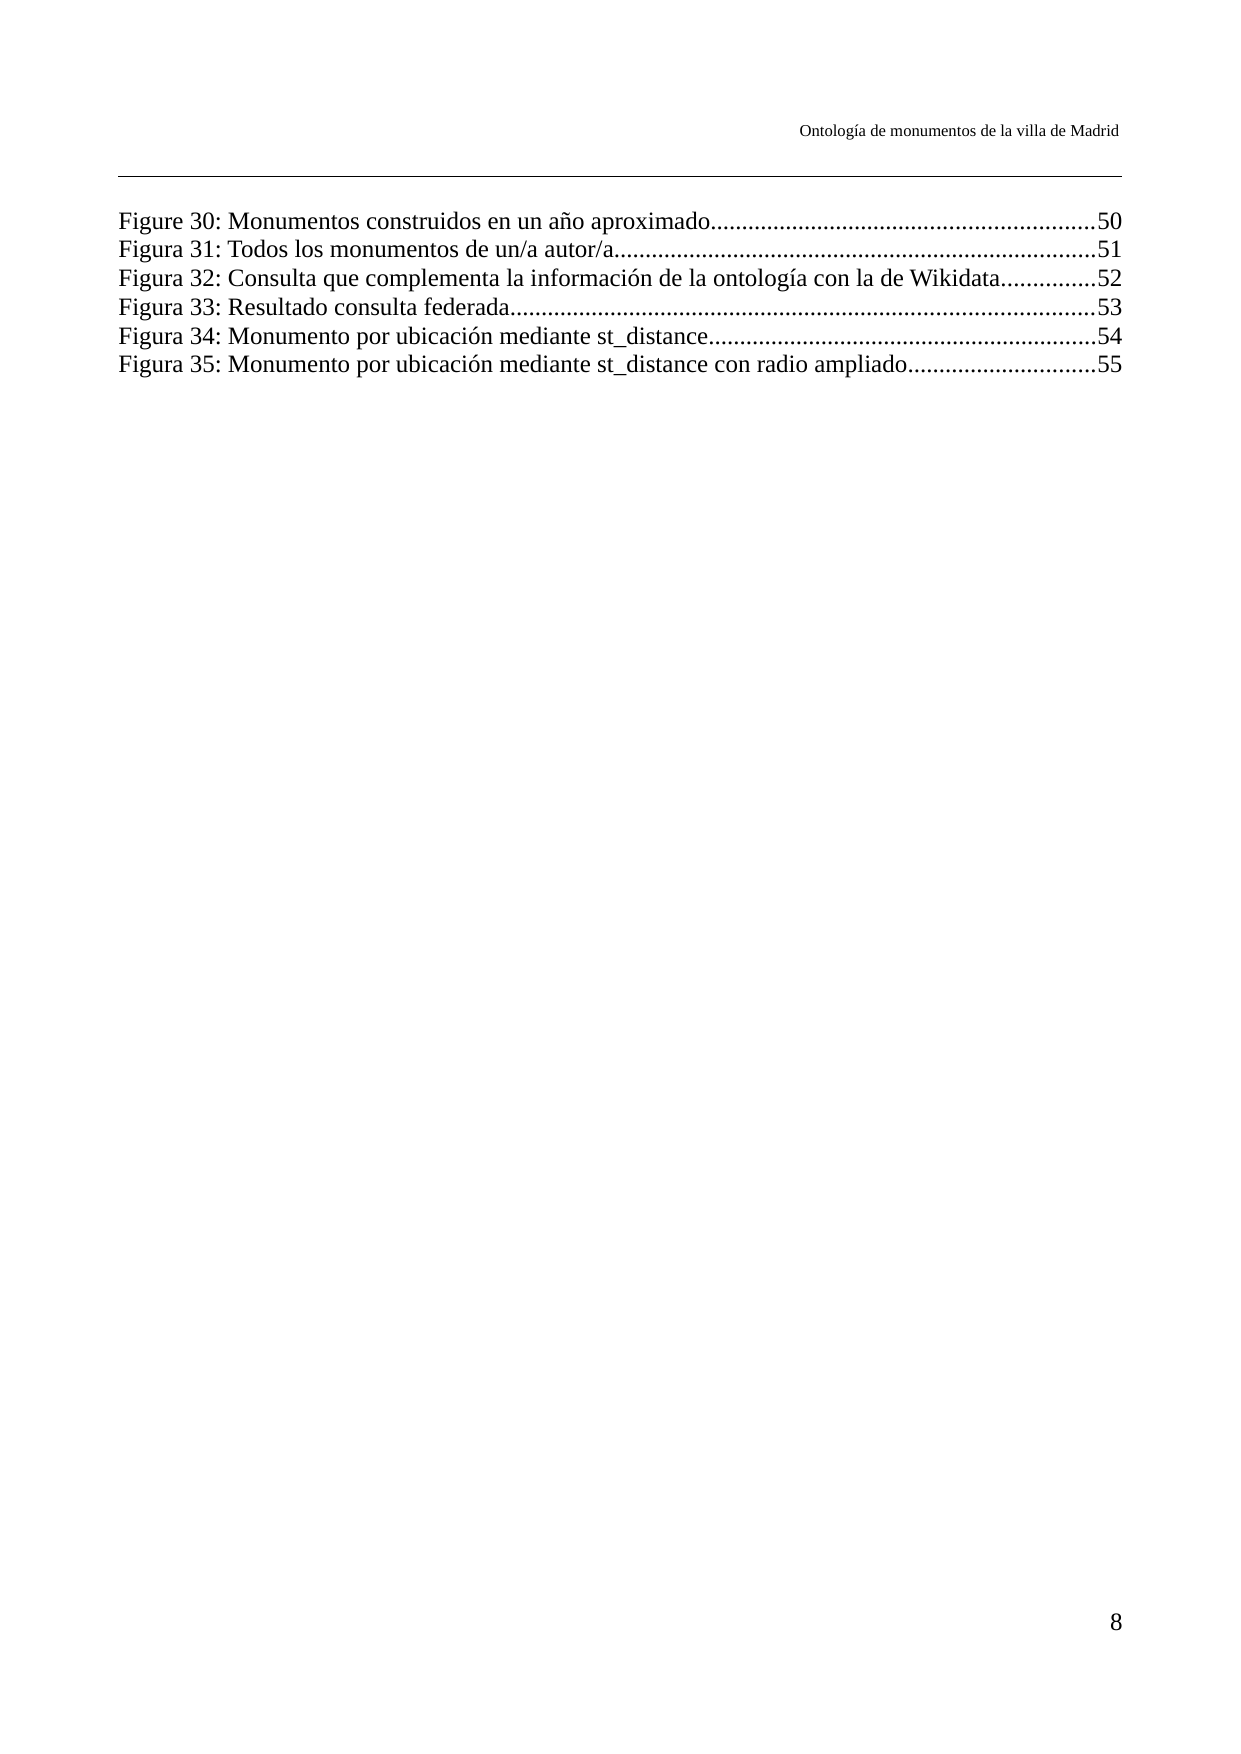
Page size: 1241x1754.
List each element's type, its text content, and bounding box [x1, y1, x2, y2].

text Figura 33: Resultado consulta federada 53 [118, 292, 1122, 321]
text Figura 32: Consulta que complementa la información de la ontología con la de Wikidata 52 [118, 263, 1122, 292]
text Figura 31: Todos los monumentos de un/a autor/a 51 [118, 234, 1122, 263]
text Figura 34: Monumento por ubicación mediante st_distance 54 [118, 321, 1122, 349]
text Figure 30: Monumentos construidos en un año aproximado 50 [118, 206, 1122, 234]
text Figura 35: Monumento por ubicación mediante st_distance con radio ampliado 55 [118, 349, 1122, 378]
